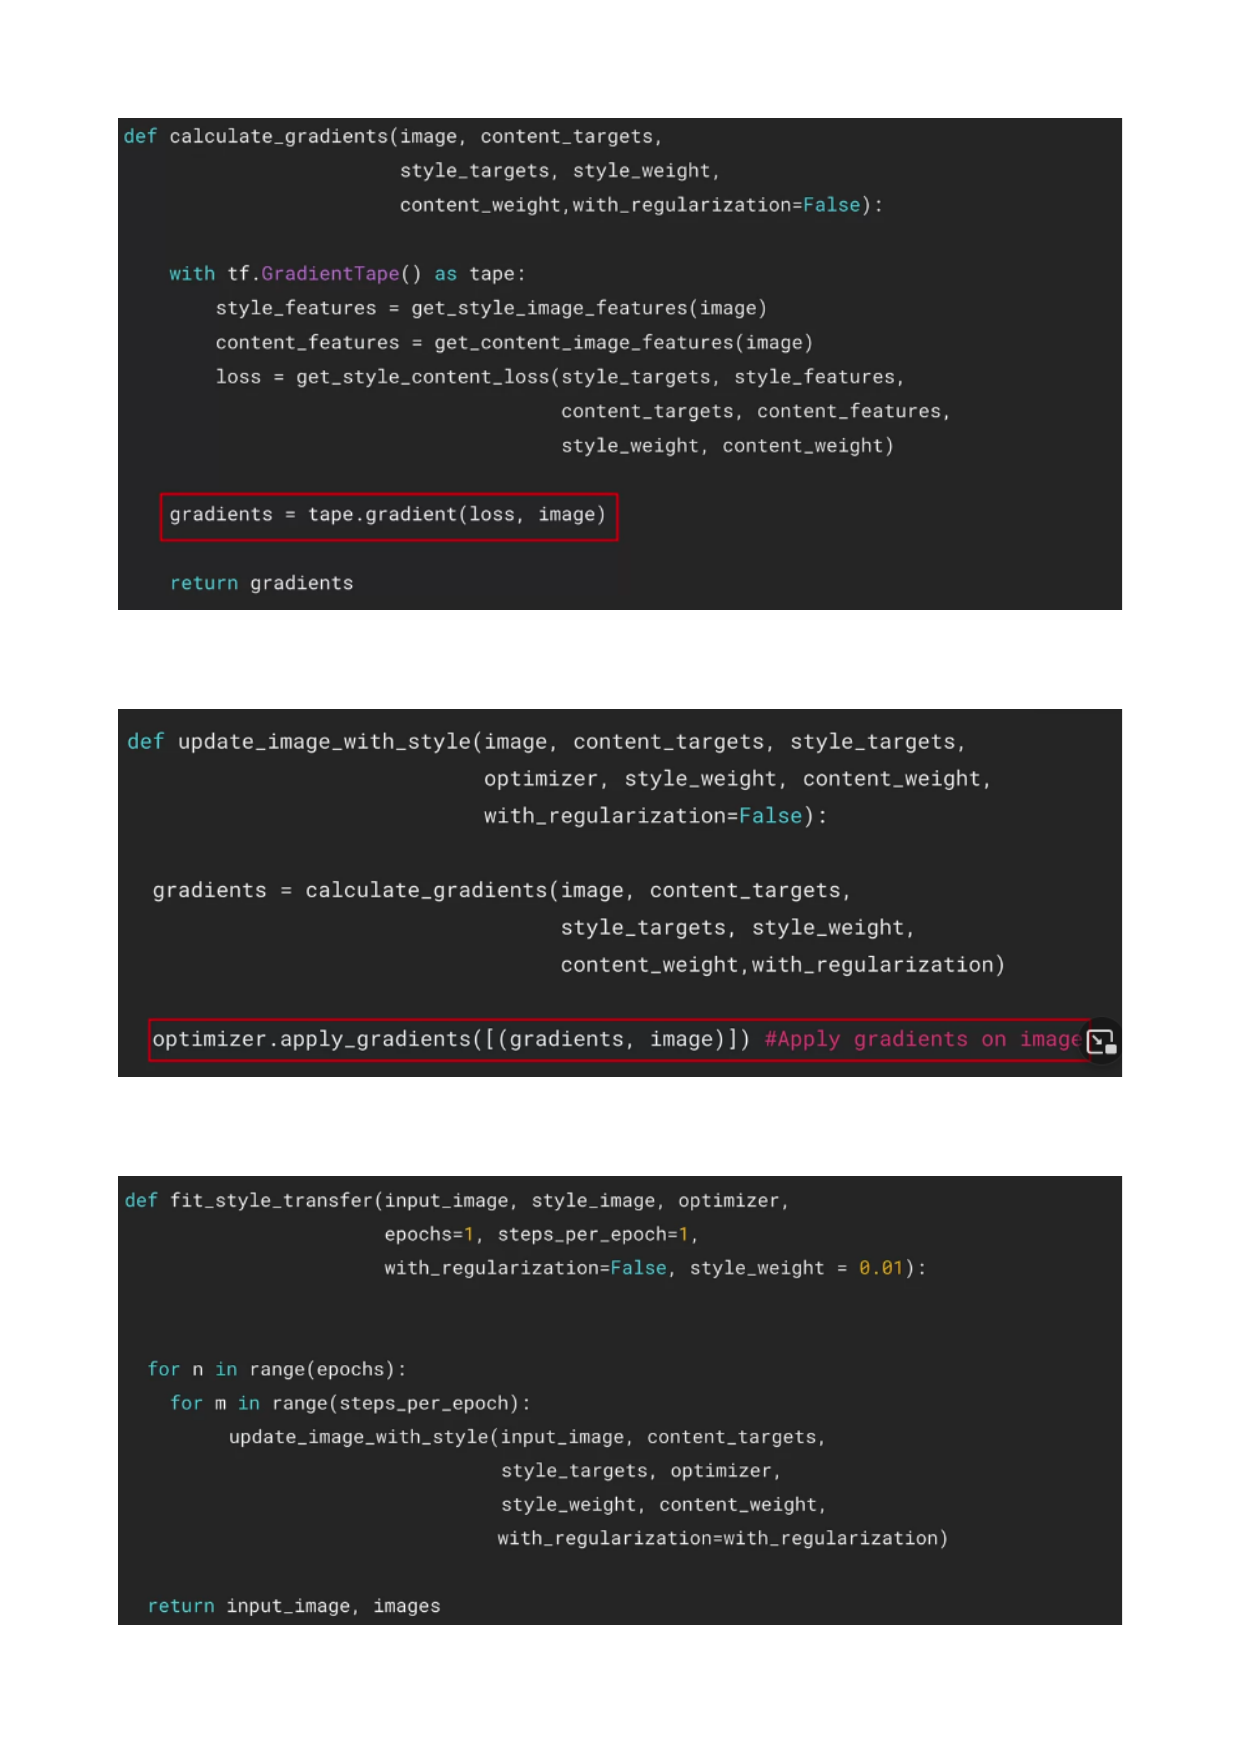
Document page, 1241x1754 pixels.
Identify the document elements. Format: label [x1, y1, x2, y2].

picture [118, 118, 1123, 610]
picture [118, 709, 1123, 1077]
picture [118, 1176, 1123, 1625]
